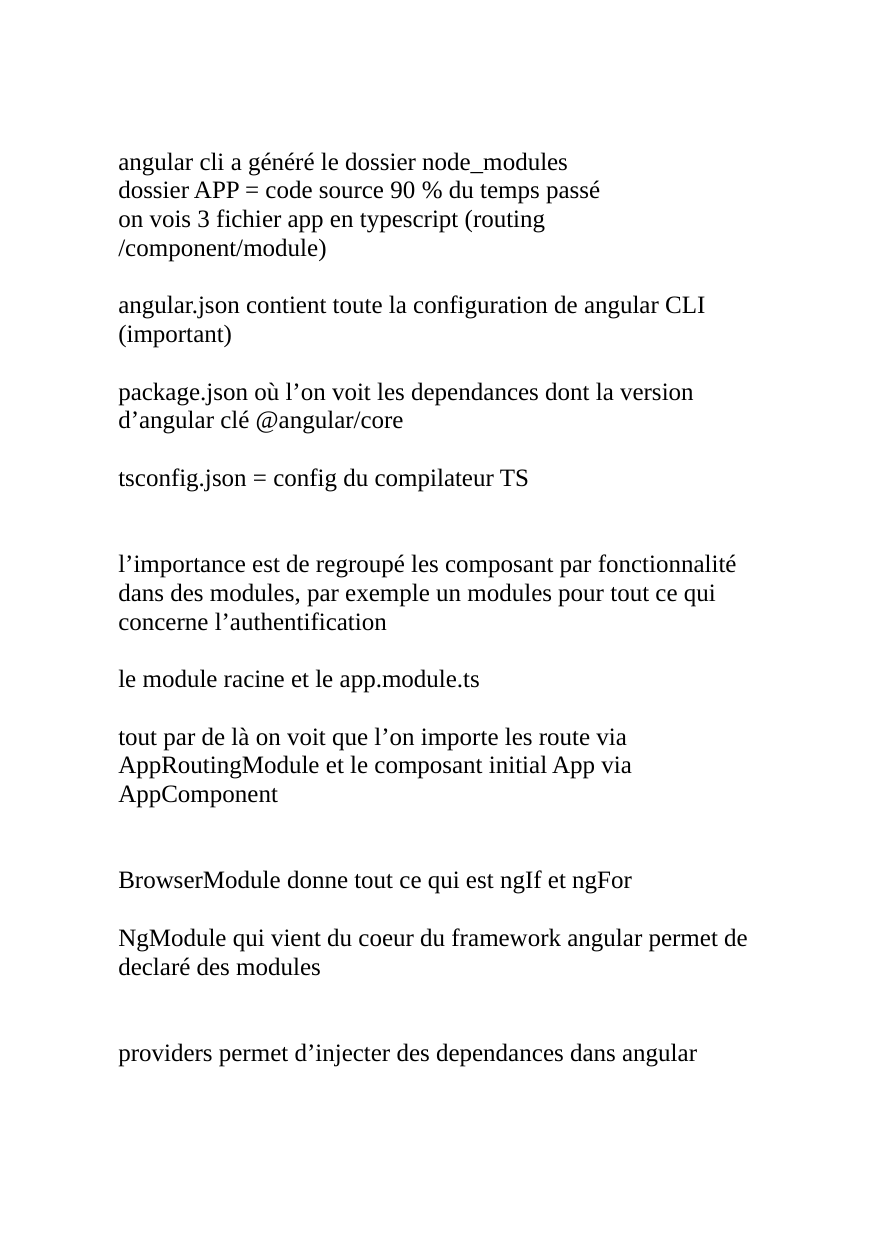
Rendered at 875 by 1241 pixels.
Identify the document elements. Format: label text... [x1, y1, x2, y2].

text l’importance est de regroupé les composant par fonctionnalité dans des modules, par exemple un modules pour tout ce qui concerne l’authentification [118, 549, 756, 636]
text on vois 3 fichier app en typescript (routing /component/module) [118, 204, 756, 262]
text package.json où l’on voit les dependances dont la version d’angular clé @angular/core [118, 377, 756, 434]
text tout par de là on voit que l’on importe les route via AppRoutingModule et le composant initial App via AppComponent [118, 722, 756, 808]
text le module racine et le app.module.ts [118, 664, 756, 693]
text BrowserModule donne tout ce qui est ngIf et ngFor [118, 866, 756, 894]
text tsconfig.json = config du compilateur TS [118, 463, 756, 492]
text dossier APP = code source 90 % du temps passé [118, 176, 756, 204]
text angular cli a généré le dossier node_modules [118, 147, 756, 176]
text providers permet d’injecter des dependances dans angular [118, 1038, 756, 1067]
text angular.json contient toute la configuration de angular CLI (important) [118, 291, 756, 348]
text NgModule qui vient du coeur du framework angular permet de declaré des modules [118, 923, 756, 981]
